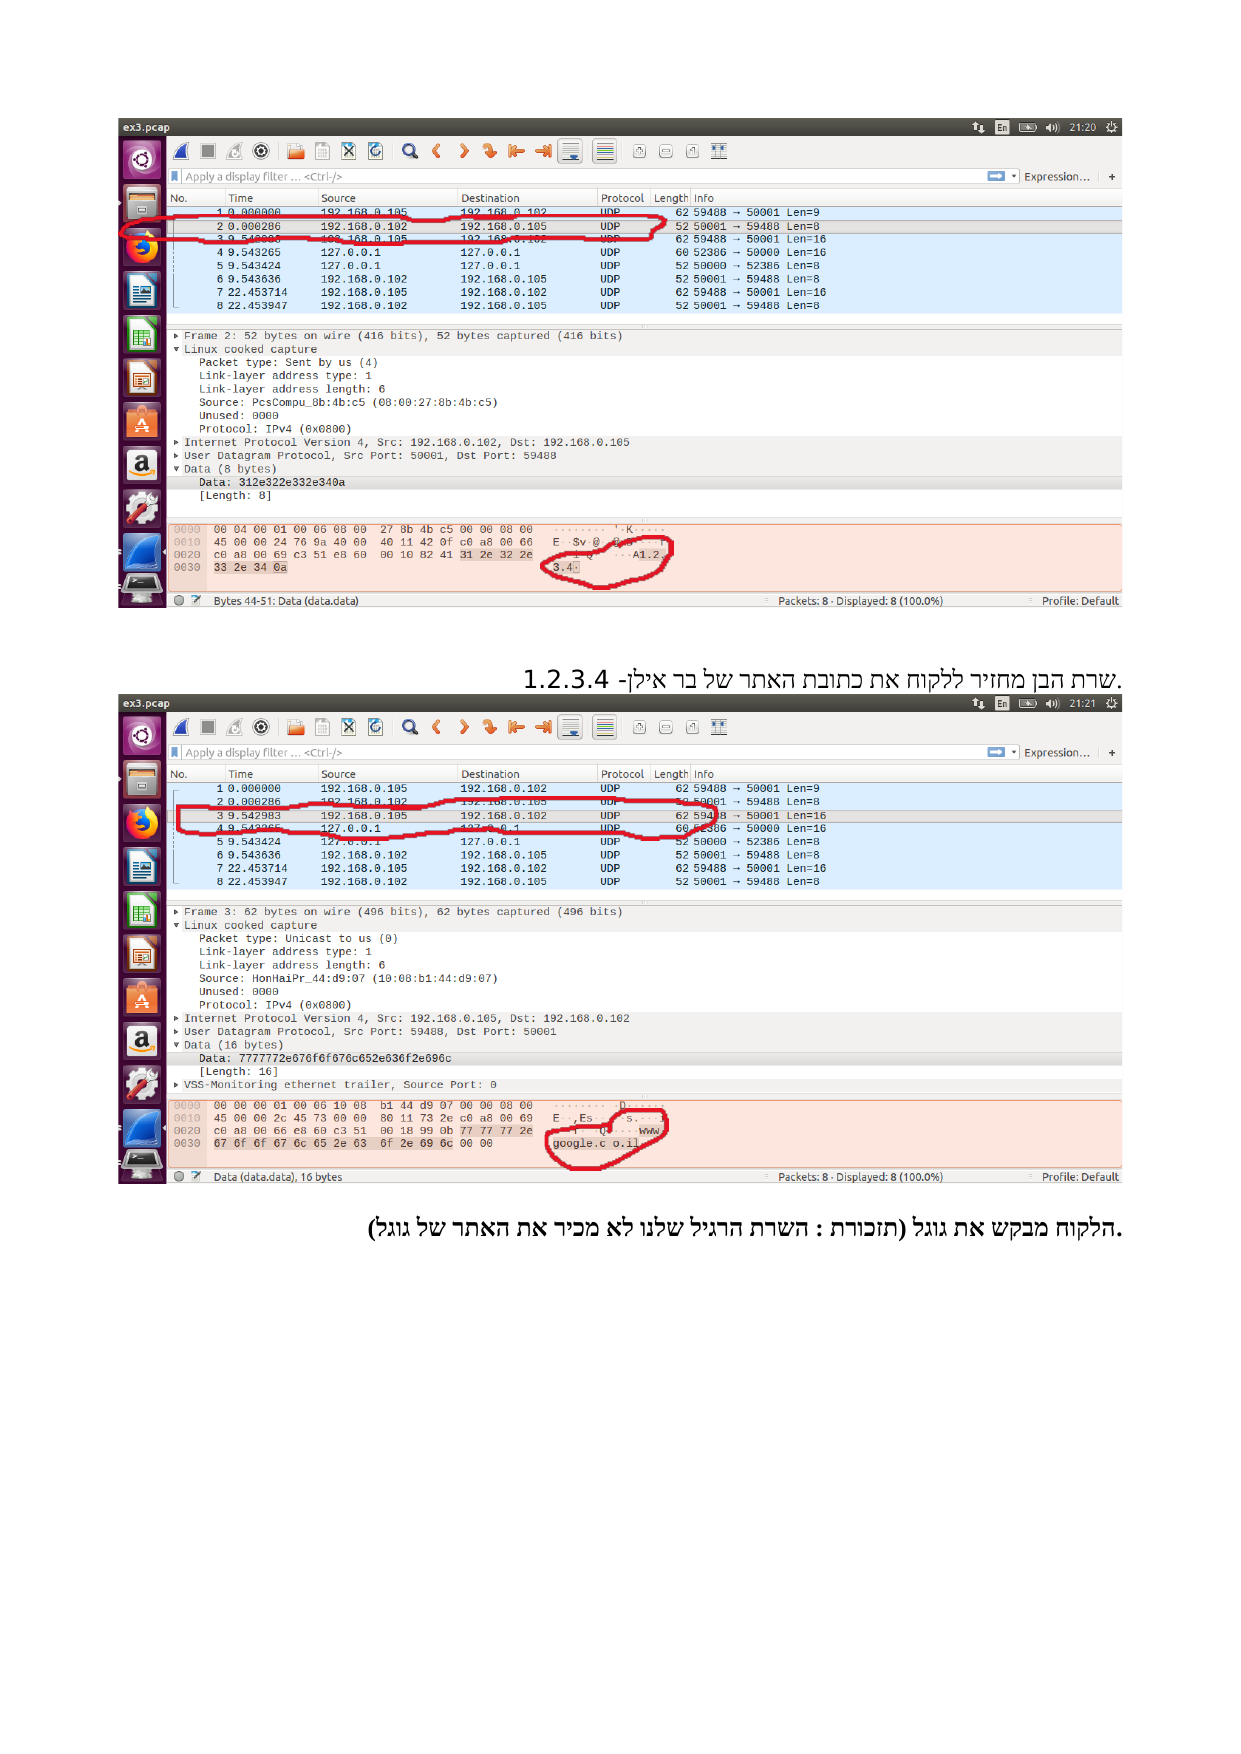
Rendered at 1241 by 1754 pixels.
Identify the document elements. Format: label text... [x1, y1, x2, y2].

text הלקוח מבקש את גוגל (תזכורת : השרת הרגיל שלנו לא מכיר את האתר של גוגל). [118, 1213, 1122, 1241]
text שרת הבן מחזיר ללקוח את כתובת האתר של בר אילן- 1.2.3.4. [118, 665, 1122, 694]
